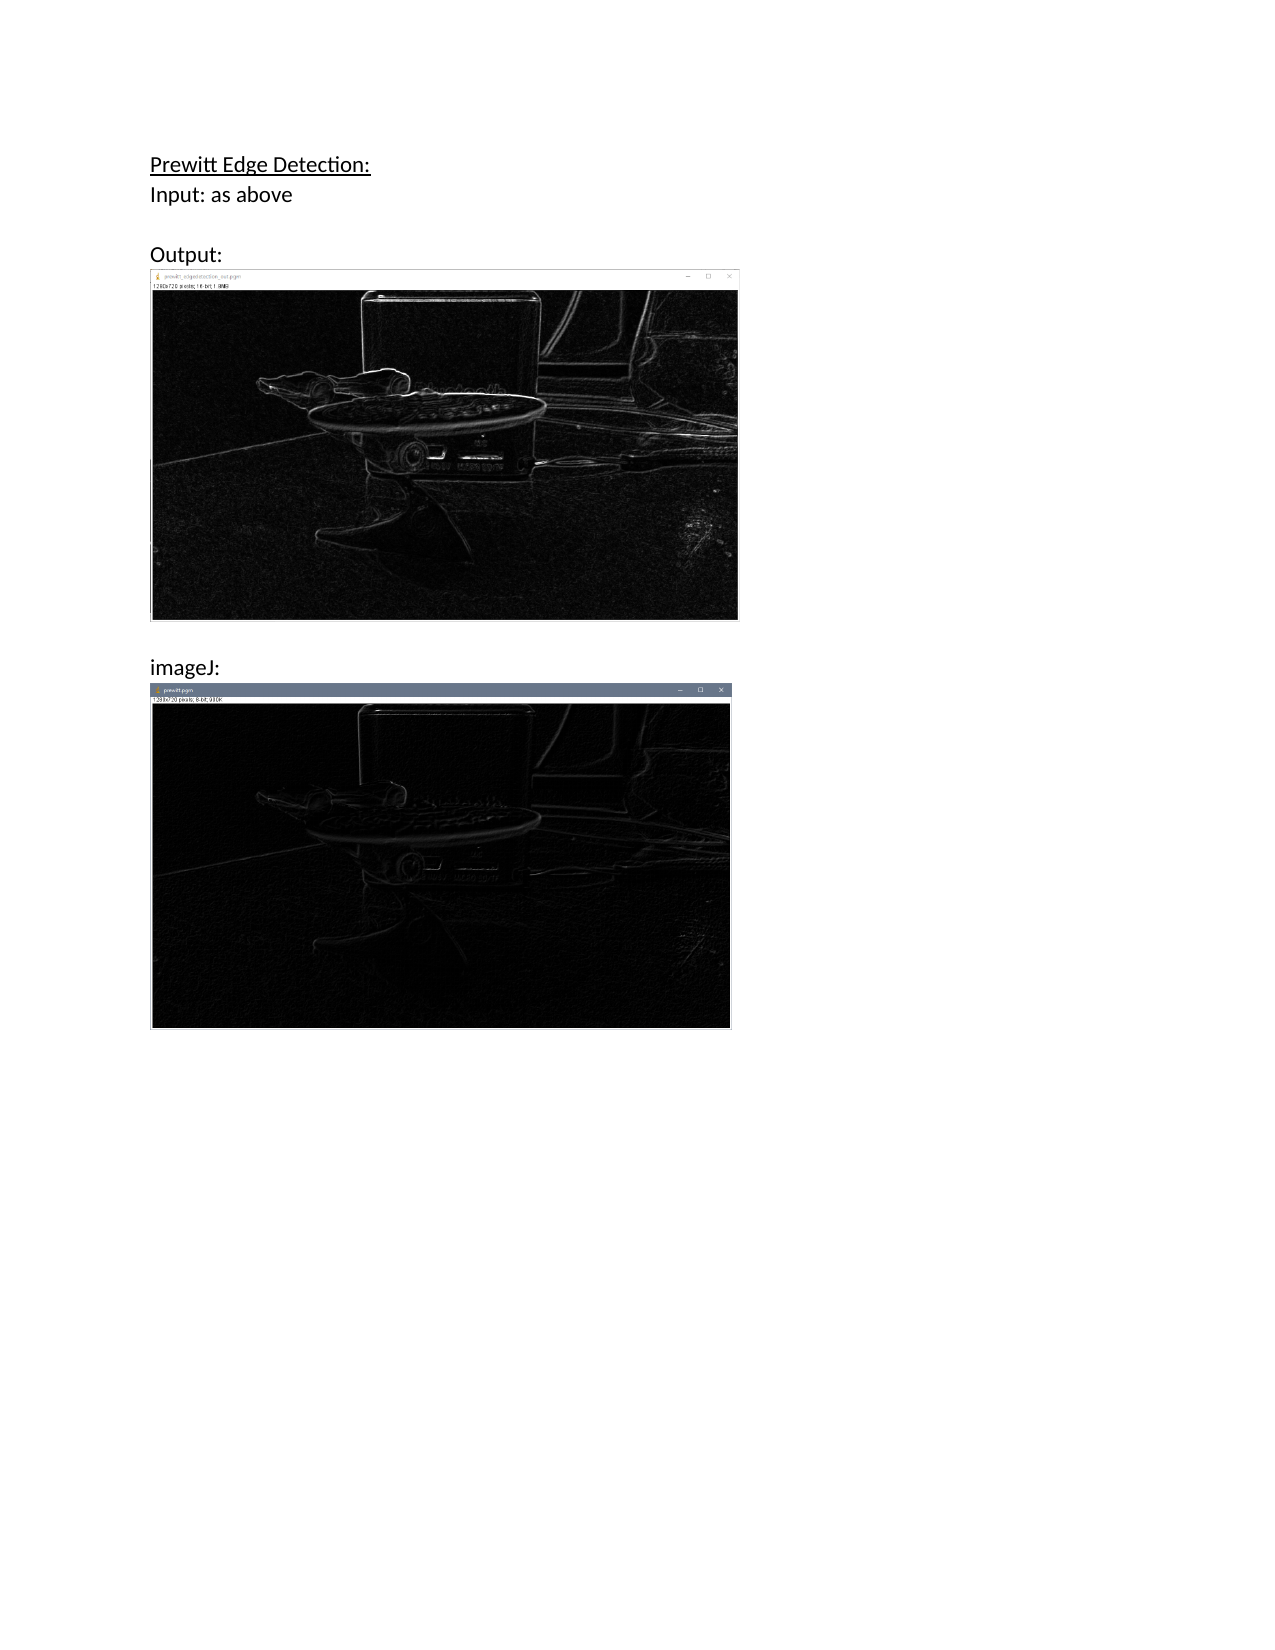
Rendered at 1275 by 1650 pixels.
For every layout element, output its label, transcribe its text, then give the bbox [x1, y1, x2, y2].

text [150, 1421, 1125, 1479]
text Prewitt Edge Detection: Input: as above Output: imageJ: [150, 150, 1125, 1030]
